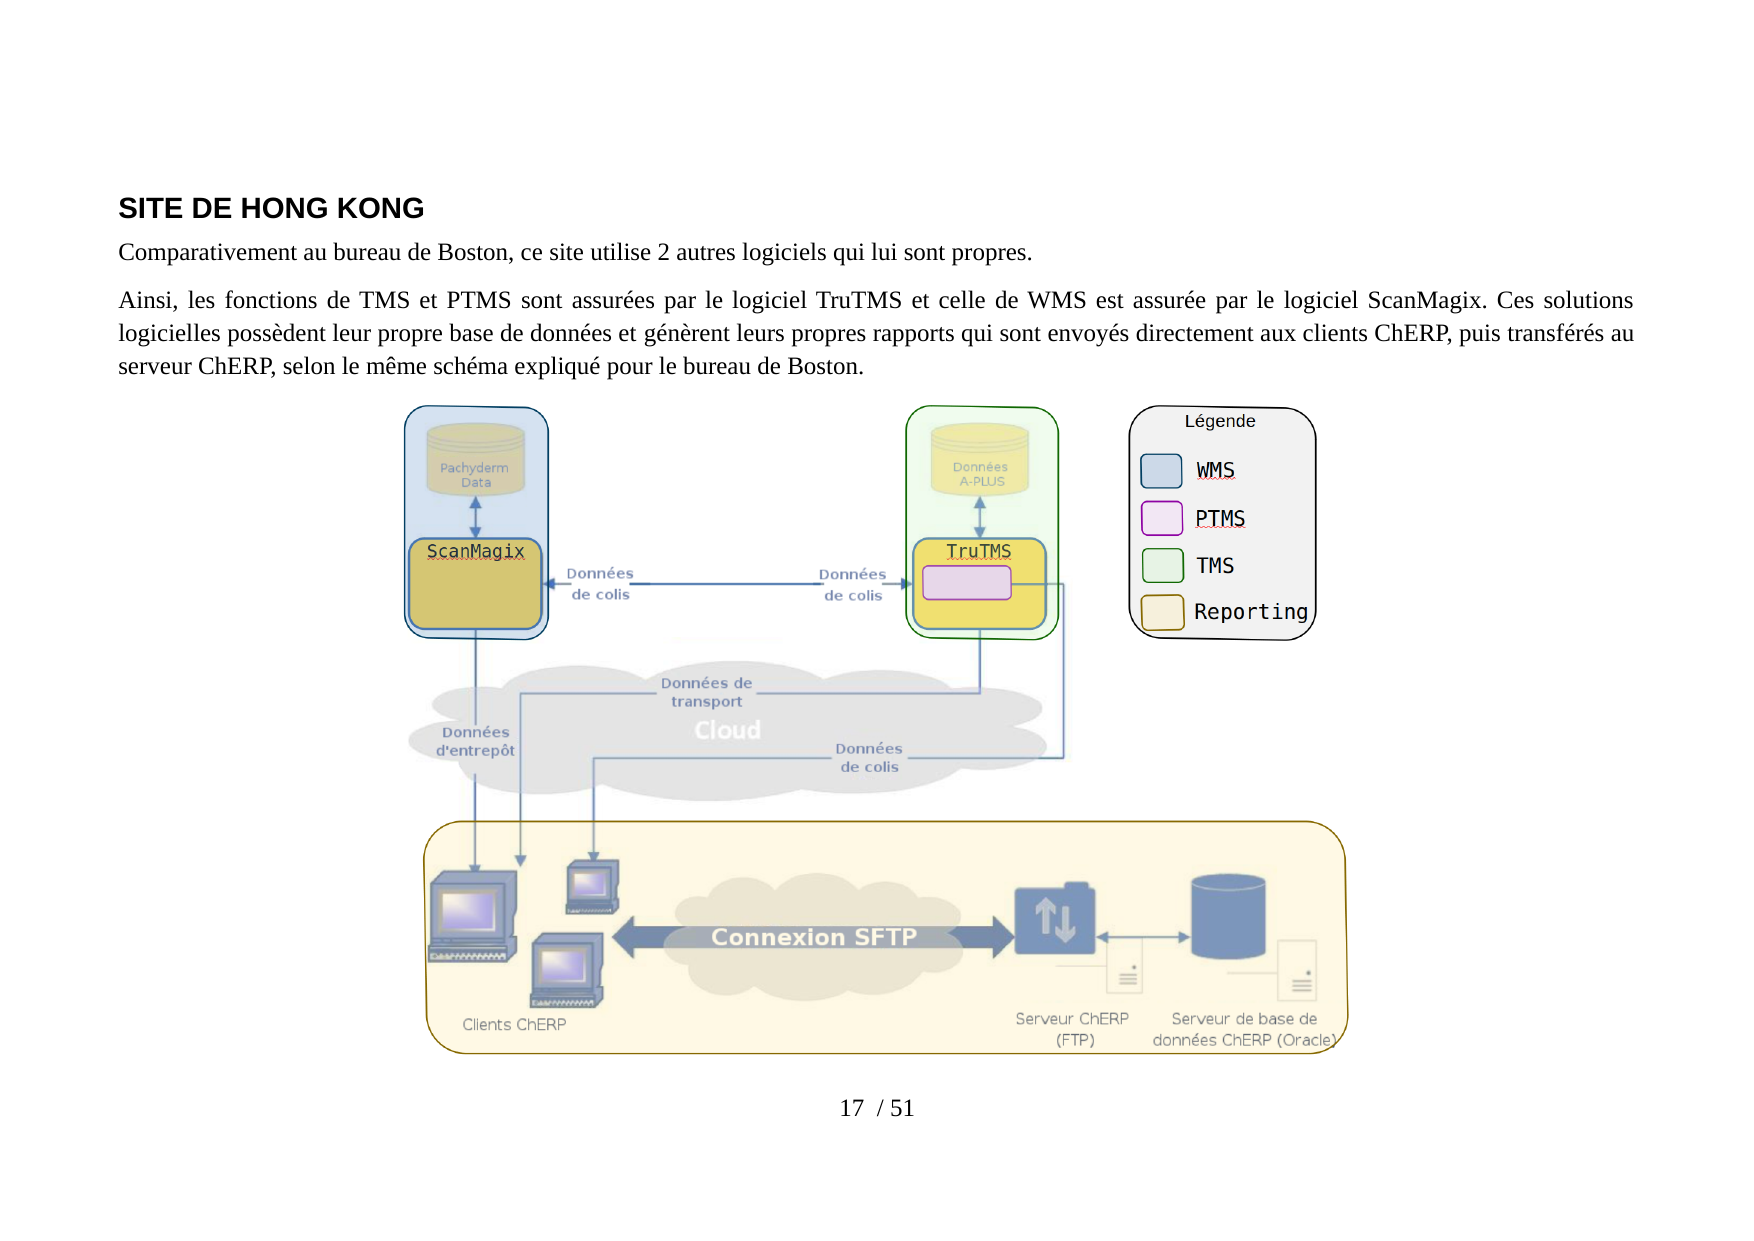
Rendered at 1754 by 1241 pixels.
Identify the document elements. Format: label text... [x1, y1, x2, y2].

text Ainsi, les fonctions de TMS et PTMS sont assurées par le logiciel TruTMS et celle de WMS est assurée par le logiciel ScanMagix. Ces solutions logicielles possèdent leur propre base de données et génèrent leurs propres rapports qui sont envoyés directement aux clients ChERP, puis transférés au serveur ChERP, selon le même schéma expliqué pour le bureau de Boston. [118, 285, 1636, 379]
text Comparativement au bureau de Boston, ce site utilise 2 autres logiciels qui lui sont propres. [118, 237, 1636, 266]
subtitle SITE DE HONG KONG [118, 191, 1636, 225]
picture [402, 398, 1352, 1062]
